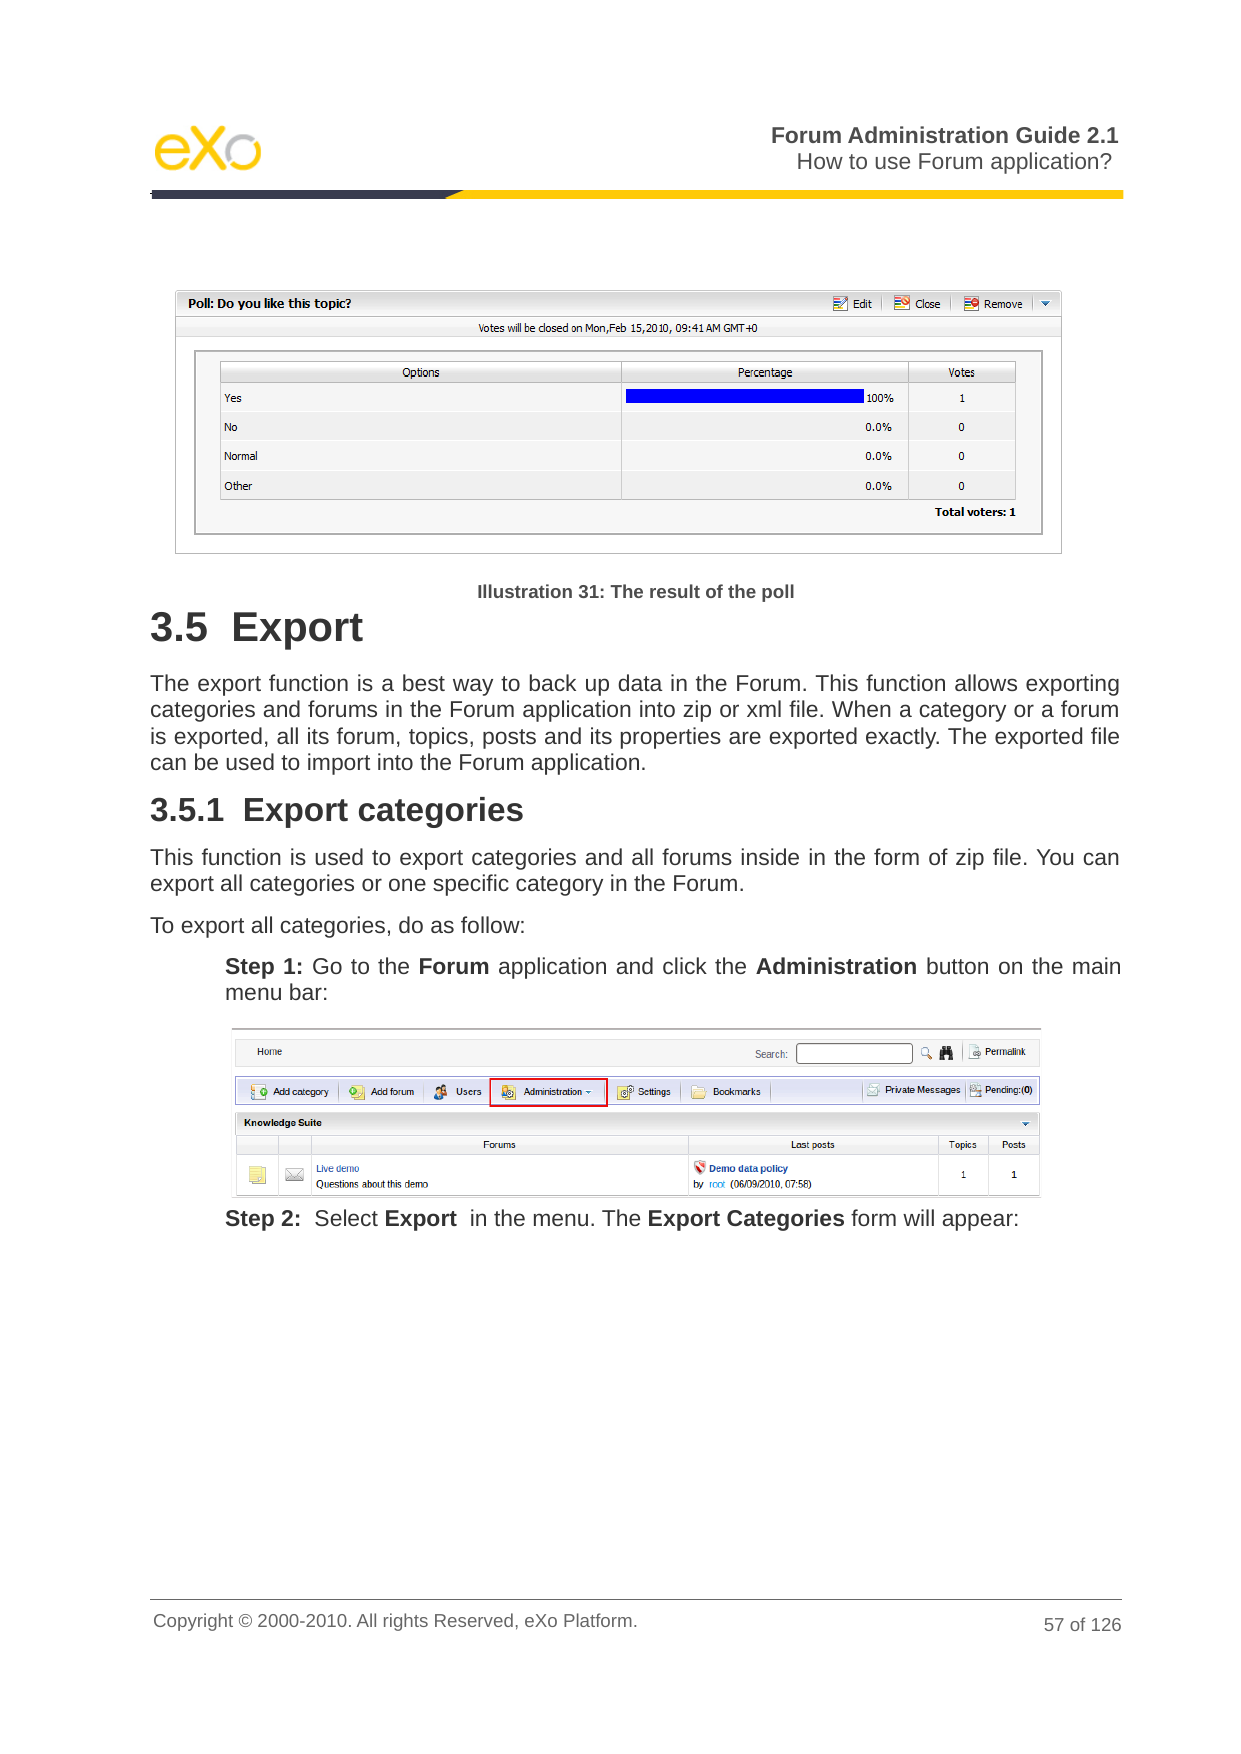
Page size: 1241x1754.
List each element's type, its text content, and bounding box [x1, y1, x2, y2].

subtitle Export categories [150, 790, 1122, 829]
text This function is used to export categories and all forums inside in the form of zip file. You can export all categories or one specific category in the Forum. [150, 844, 1122, 897]
picture [151, 190, 1124, 199]
picture [155, 125, 262, 171]
list Step 1: Go to the Forum application and click the Administration button on the main menu bar: [187, 953, 1122, 1006]
list Step 2: Select Export in the menu. The Export Categories form will appear: [187, 1021, 1122, 1231]
picture [231, 1028, 1042, 1198]
text To export all categories, do as follow: [150, 912, 1122, 938]
text The export function is a best way to back up data in the Forum. This function allows exporting categories and forums in the Forum application into zip or xml file. When a category or a forum is exported, all its forum, topics, posts and its properties are exported exactly. The exported file can be used to import into the Forum application. [150, 670, 1122, 775]
picture [172, 286, 1063, 559]
text Illustration 32: The result of the poll [173, 298, 1099, 602]
subtitle Export [150, 223, 1122, 650]
